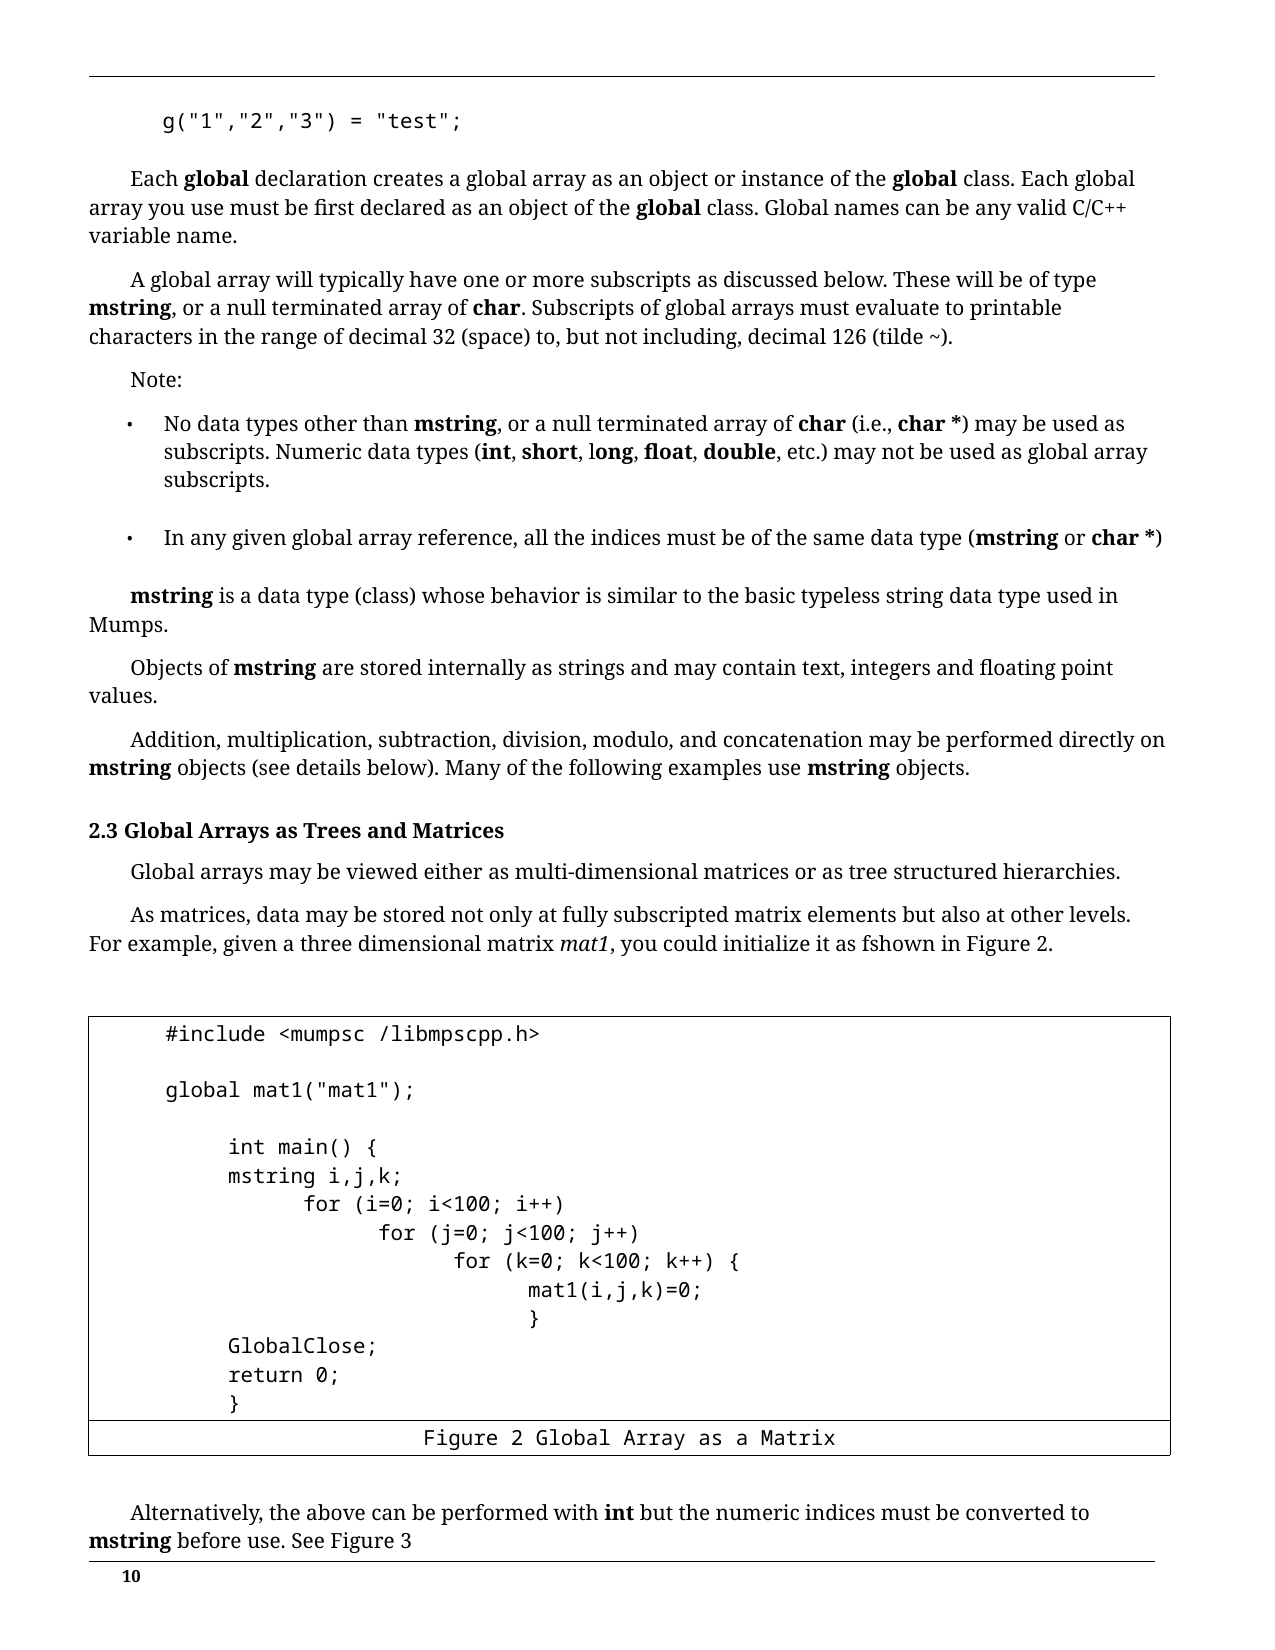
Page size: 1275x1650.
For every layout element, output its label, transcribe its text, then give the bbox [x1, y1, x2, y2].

text Each global declaration creates a global array as an object or instance of the global class. Each global array you use must be first declared as an object of the global class. Global names can be any valid C/C++ variable name. [88, 164, 1170, 250]
text Addition, multiplication, subtraction, division, modulo, and concatenation may be performed directly on mstring objects (see details below). Many of the following examples use mstring objects. [88, 725, 1170, 782]
text As matrices, data may be stored not only at fully subscripted matrix elements but also at other levels. For example, given a three dimensional matrix mat1, you could initialize it as fshown in Figure 2. [88, 900, 1170, 957]
table_header #include <mumpsc /libmpscpp.h> global mat1("mat1"); int main() { mstring i,j,k; for (i=0; i<100; i++) for (j=0; j<100; j++) for (k=0; k<100; k++) { mat1(i,j,k)=0; } GlobalClose; return 0; } [89, 1017, 1170, 1420]
table_cell Figure 2 Global Array as a Matrix [89, 1421, 1170, 1454]
text A global array will typically have one or more subscripts as discussed below. These will be of type mstring, or a null terminated array of char. Subscripts of global arrays must evaluate to printable characters in the range of decimal 32 (space) to, but not including, decimal 126 (tilde ~). [88, 265, 1170, 350]
list No data types other than mstring, or a null terminated array of char (i.e., char *) may be used as subscripts. Numeric data types (int, short, long, float, double, etc.) may not be used as global array subscripts. [126, 409, 1170, 494]
text Note: [88, 365, 1170, 394]
text Alternatively, the above can be performed with int but the numeric indices must be converted to mstring before use. See Figure 3 [88, 1498, 1170, 1555]
text Objects of mstring are stored internally as strings and may contain text, integers and floating point values. [88, 653, 1170, 710]
text g("1","2","3") = "test"; [162, 107, 1170, 135]
list In any given global array reference, all the indices must be of the same data type (mstring or char *) [126, 523, 1170, 552]
text mstring is a data type (class) whose behavior is similar to the basic typeless string data type used in Mumps. [88, 581, 1170, 638]
text Global arrays may be viewed either as multi-dimensional matrices or as tree structured hierarchies. [88, 857, 1170, 885]
subtitle Global Arrays as Trees and Matrices [88, 816, 1170, 845]
